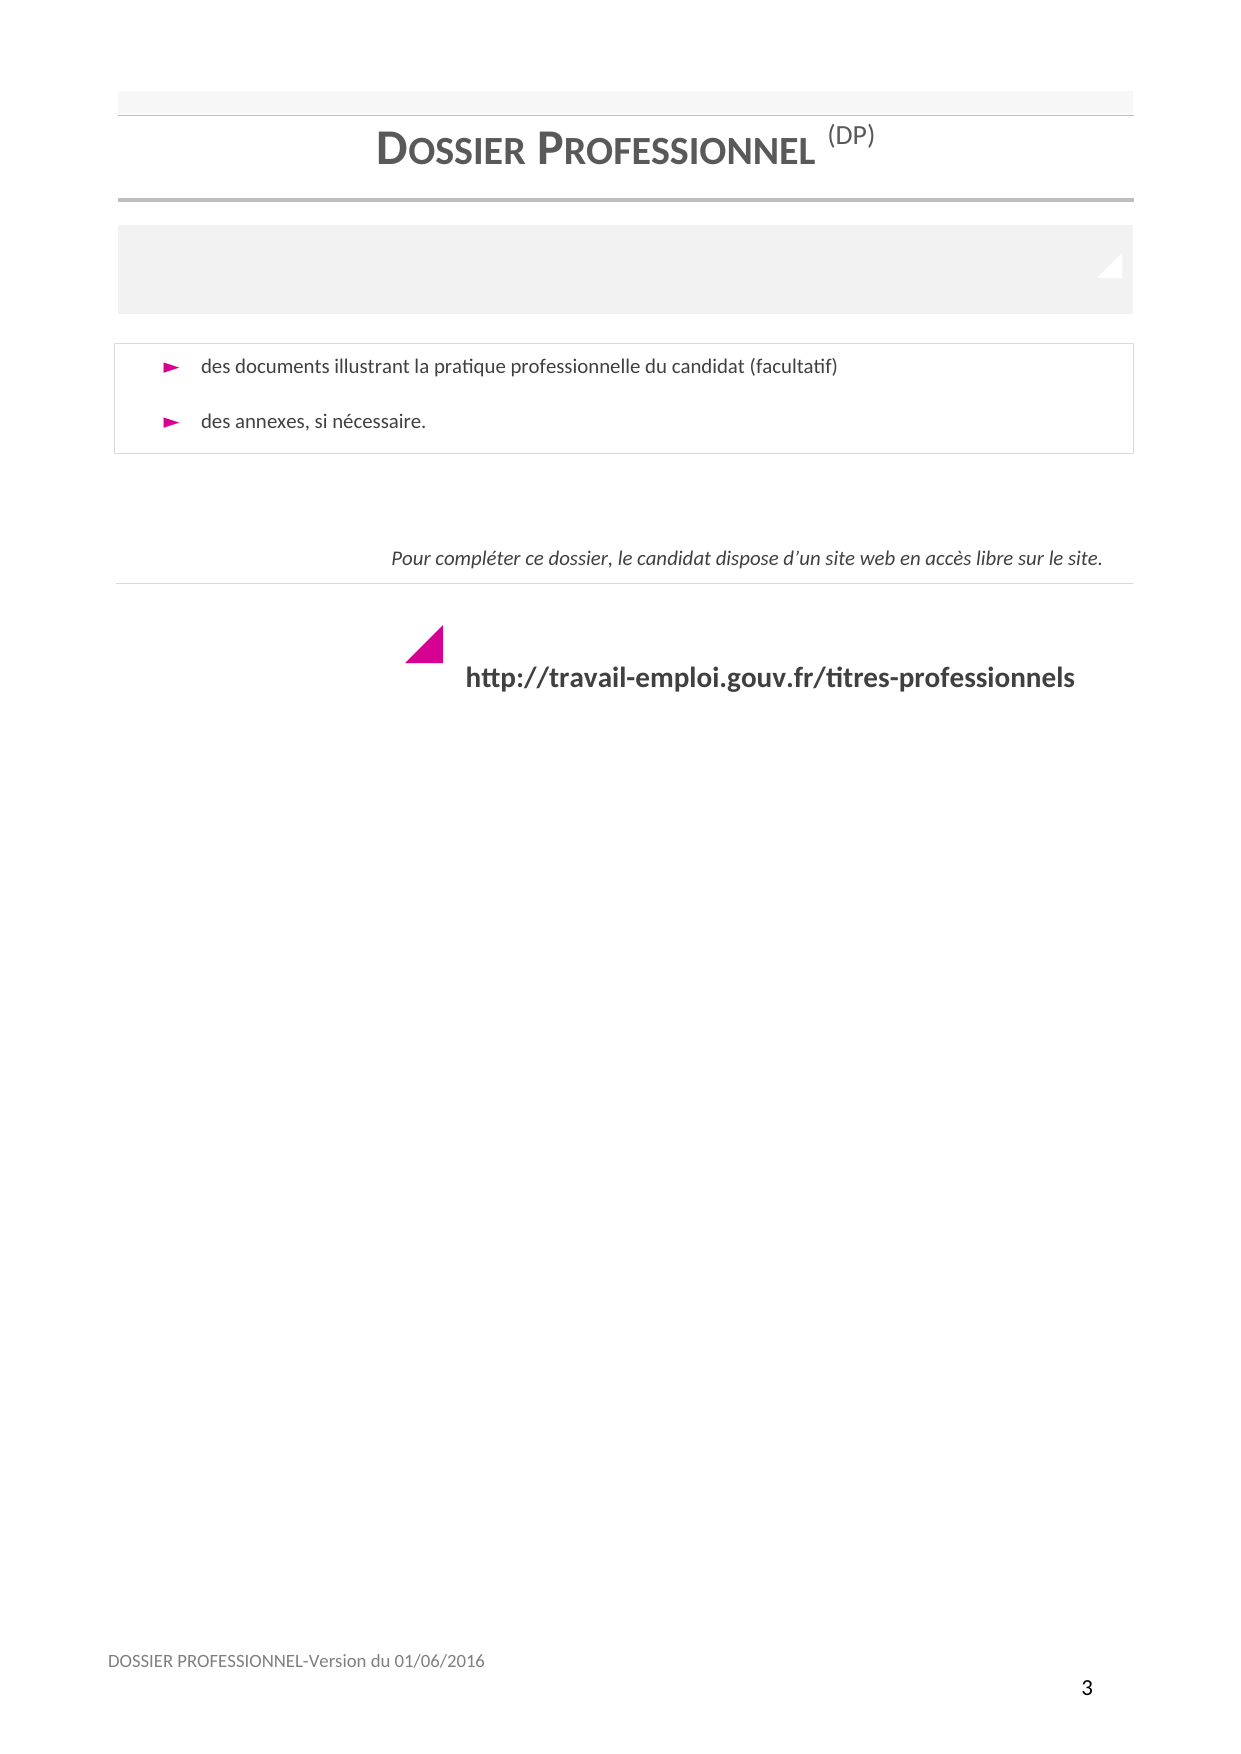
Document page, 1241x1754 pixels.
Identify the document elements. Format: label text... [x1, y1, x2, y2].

table_cell http://travail-emploi.gouv.fr/titres-professionnels [454, 584, 1133, 707]
table_cell Pour compléter ce dossier, le candidat dispose d’un site web en accès libre sur le site. [115, 454, 1133, 583]
table_cell pour chaque activité-type du titre visé, un à trois exemples de pratique professionnelle ; un tableau à renseigner si le candidat souhaite porter à la connaissance du jury la détention d’un titre, d’un diplôme, d’un certificat de qualification professionnelle (CQP) ou des attestations de formation ; une déclaration sur l’honneur à compléter et à signer ; des documents illustrant la pratique professionnelle du candidat (facultatif) des annexes, si nécessaire. [115, 344, 1133, 453]
table_cell ◢ [115, 584, 454, 707]
